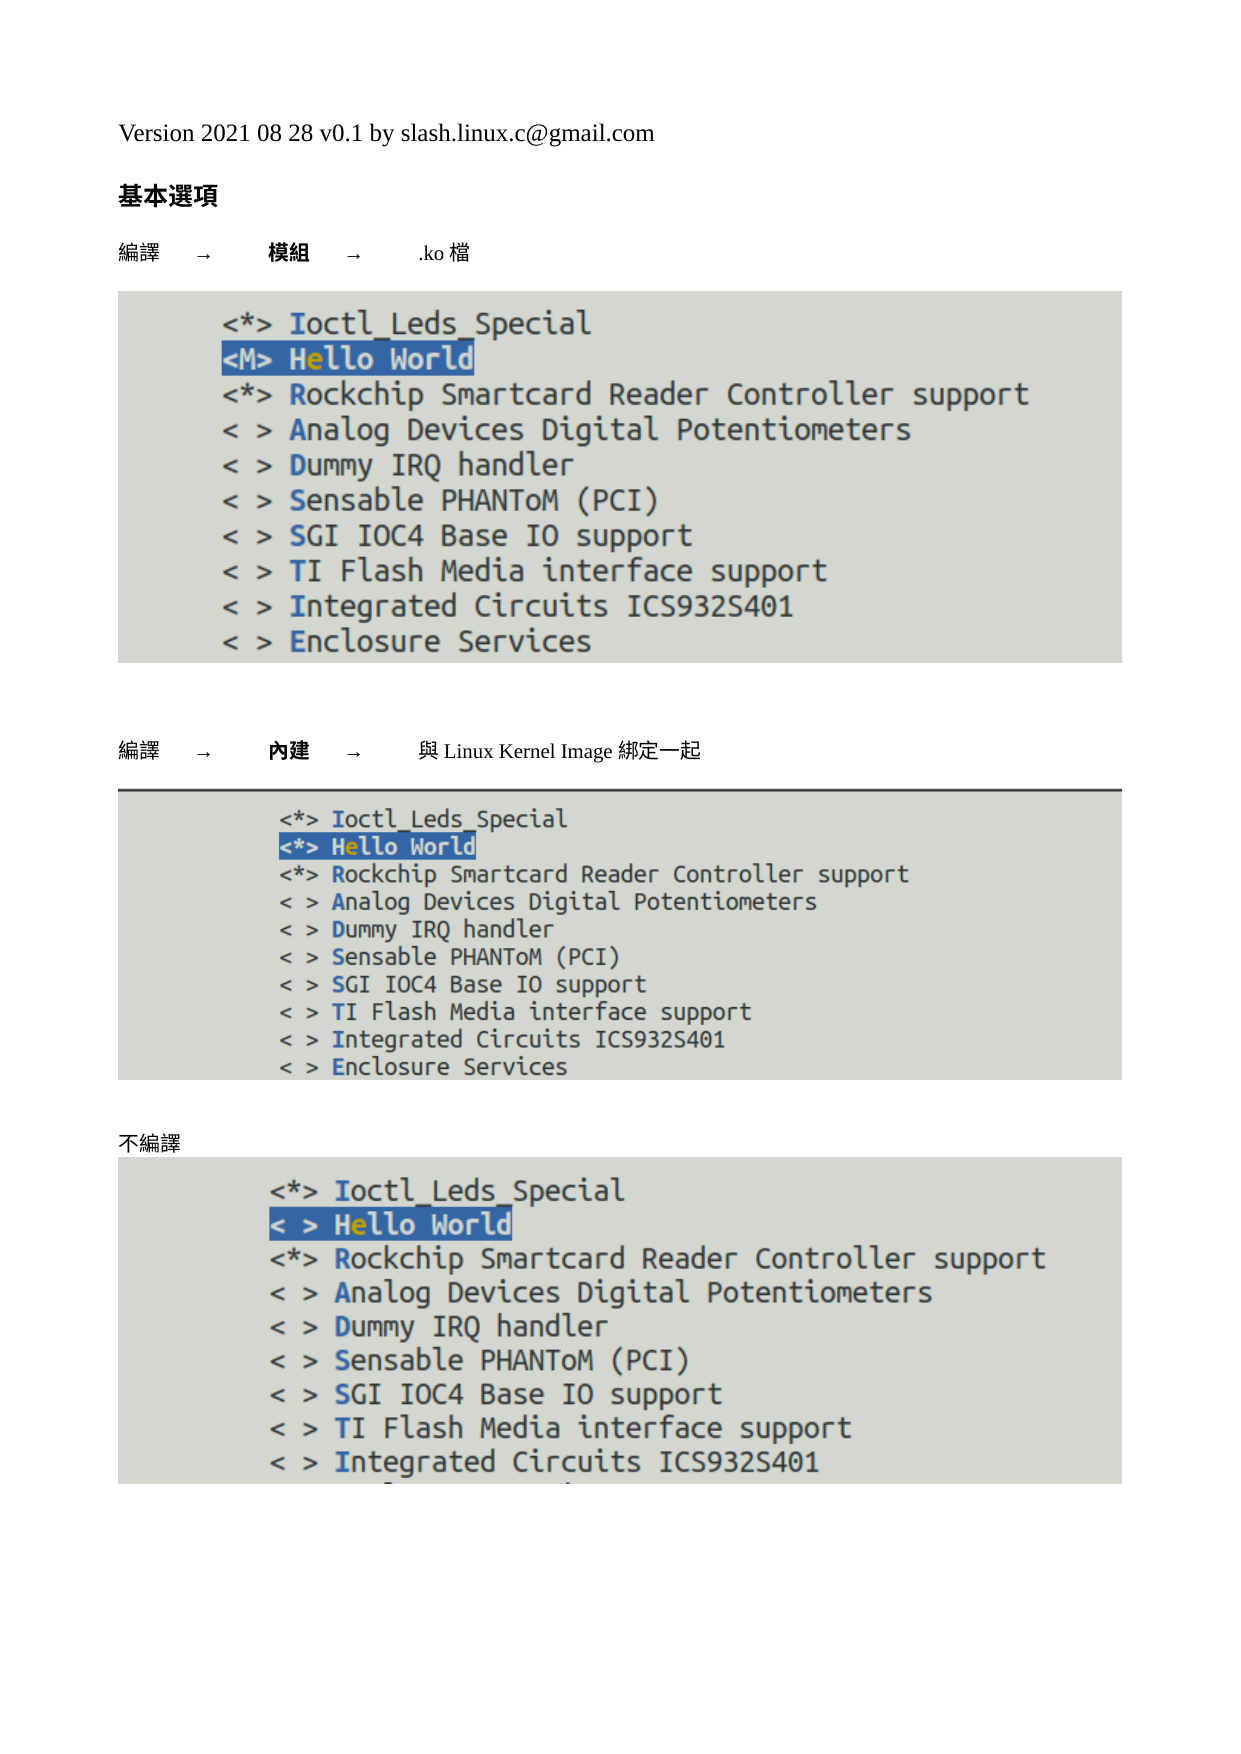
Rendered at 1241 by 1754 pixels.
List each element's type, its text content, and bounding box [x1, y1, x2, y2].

text 基本選項 [118, 176, 1122, 213]
picture [118, 291, 1123, 663]
text 不編譯 [118, 1128, 1122, 1157]
picture [118, 788, 1123, 1080]
text 編譯 → 模組 → .ko 檔 [118, 237, 1122, 267]
picture [118, 1157, 1123, 1484]
text 編譯 → 內建 → 與 Linux Kernel Image 綁定一起 [118, 734, 1122, 764]
